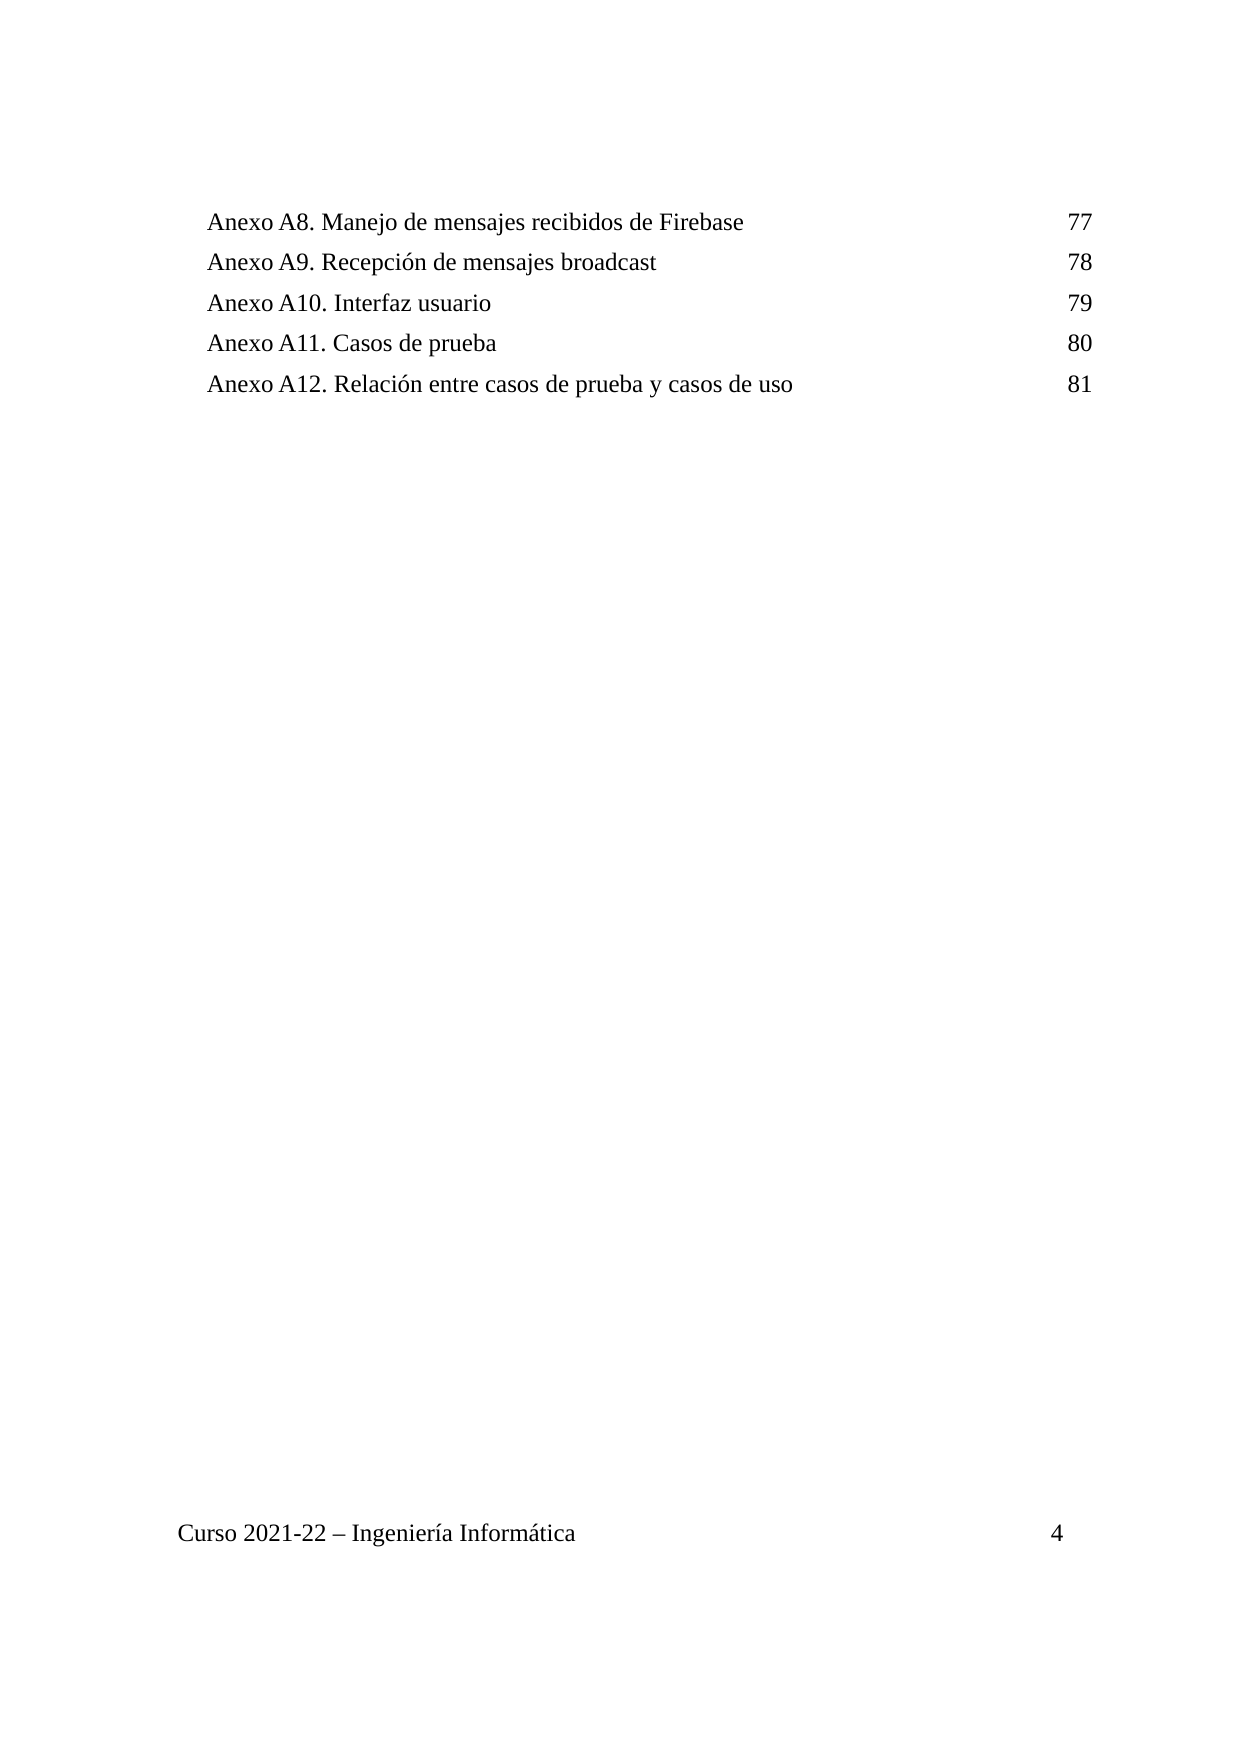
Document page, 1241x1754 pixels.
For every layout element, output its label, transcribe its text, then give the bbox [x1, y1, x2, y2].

text Anexo A12. Relación entre casos de prueba y casos de uso 81 [207, 369, 1092, 397]
text Anexo A10. Interfaz usuario 79 [207, 288, 1092, 316]
text Anexo A8. Manejo de mensajes recibidos de Firebase 77 [207, 207, 1092, 235]
text Anexo A9. Recepción de mensajes broadcast 78 [207, 247, 1092, 276]
text Anexo A11. Casos de prueba 80 [207, 328, 1092, 357]
